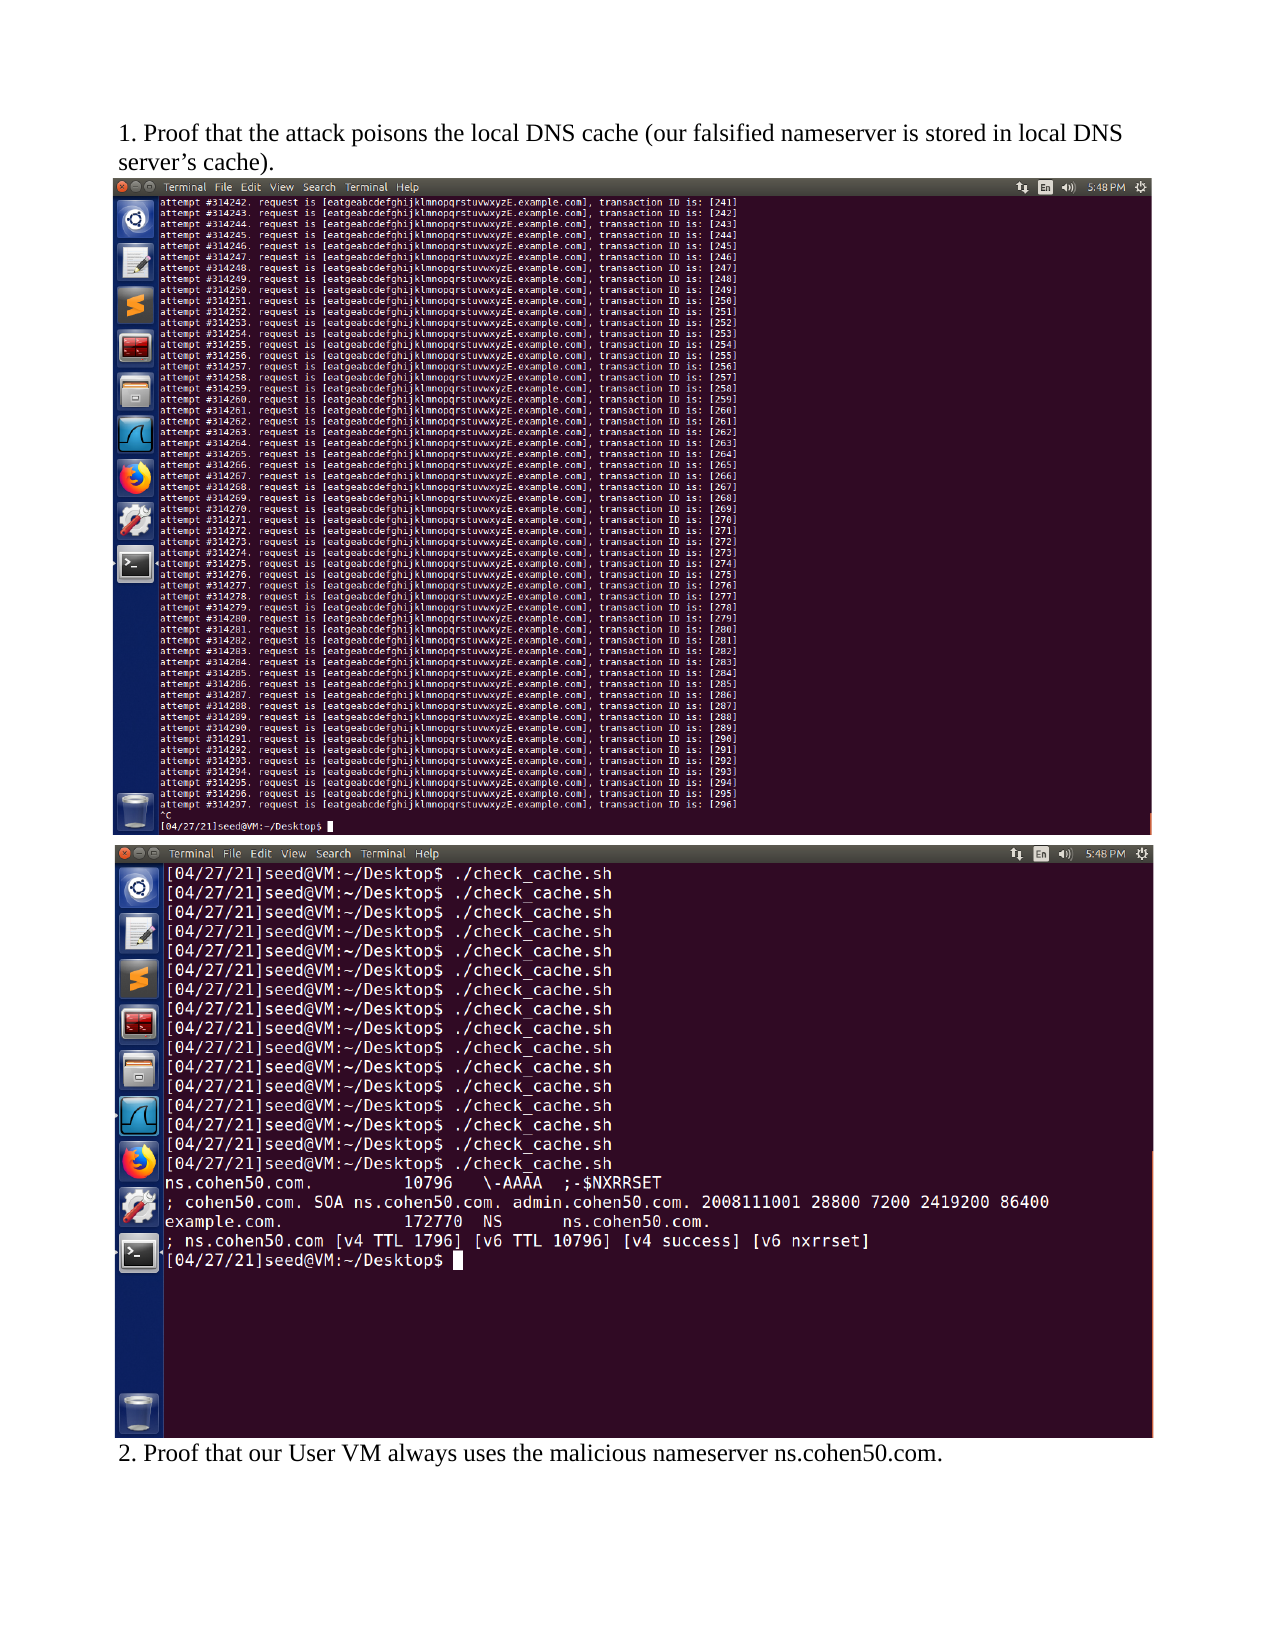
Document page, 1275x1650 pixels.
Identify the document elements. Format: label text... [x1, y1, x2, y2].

text 1. Proof that the attack poisons the local DNS cache (our falsified nameserver is stored in local DNS server’s cache). [118, 118, 1157, 176]
picture [112, 178, 1152, 835]
picture [114, 845, 1154, 1438]
text 2. Proof that our User VM always uses the malicious nameserver ns.cohen50.com. [118, 428, 1157, 1467]
